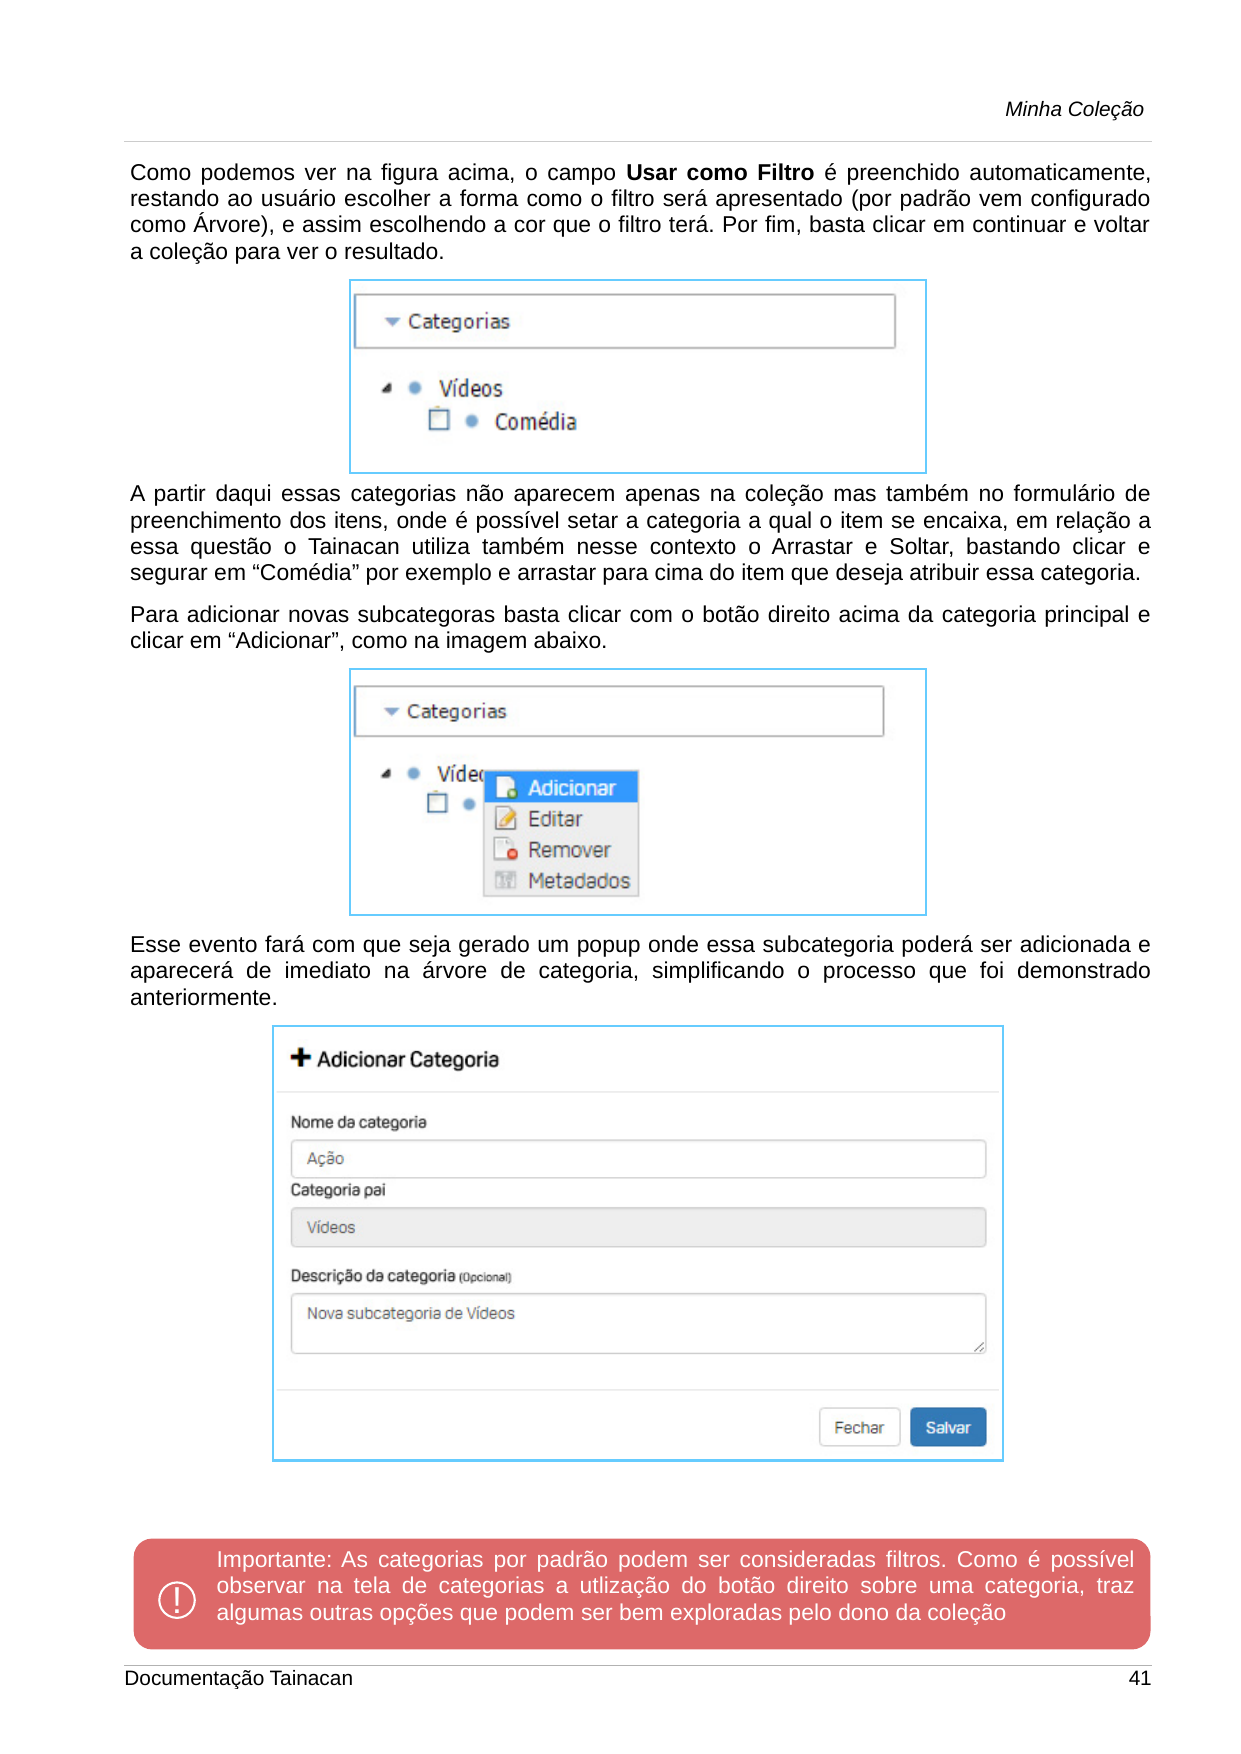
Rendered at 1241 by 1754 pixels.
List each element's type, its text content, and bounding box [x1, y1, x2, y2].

text Como podemos ver na figura acima, o campo Usar como Filtro é preenchido automaticamente, restando ao usuário escolher a forma como o filtro será apresentado (por padrão vem configurado como Árvore), e assim escolhendo a cor que o filtro terá. Por fim, basta clicar em continuar e voltar a coleção para ver o resultado. [130, 159, 1152, 264]
picture [353, 673, 923, 911]
text Esse evento fará com que seja gerado um popup onde essa subcategoria poderá ser adicionada e aparecerá de imediato na árvore de categoria, simplificando o processo que foi demonstrado anteriormente. [130, 931, 1152, 1010]
picture [353, 283, 923, 469]
table_header Minha Coleção [124, 91, 1152, 141]
text A partir daqui essas categorias não aparecem apenas na coleção mas também no formulário de preenchimento dos itens, onde é possível setar a categoria a qual o item se encaixa, em relação a essa questão o Tainacan utiliza também nesse contexto o Arrastar e Soltar, bastando clicar e segurar em “Comédia” por exemplo e arrastar para cima do item que deseja atribuir essa categoria. [130, 480, 1152, 586]
text Para adicionar novas subcategoras basta clicar com o botão direito acima da categoria principal e clicar em “Adicionar”, como na imagem abaixo. [130, 601, 1152, 653]
picture [276, 1029, 999, 1457]
